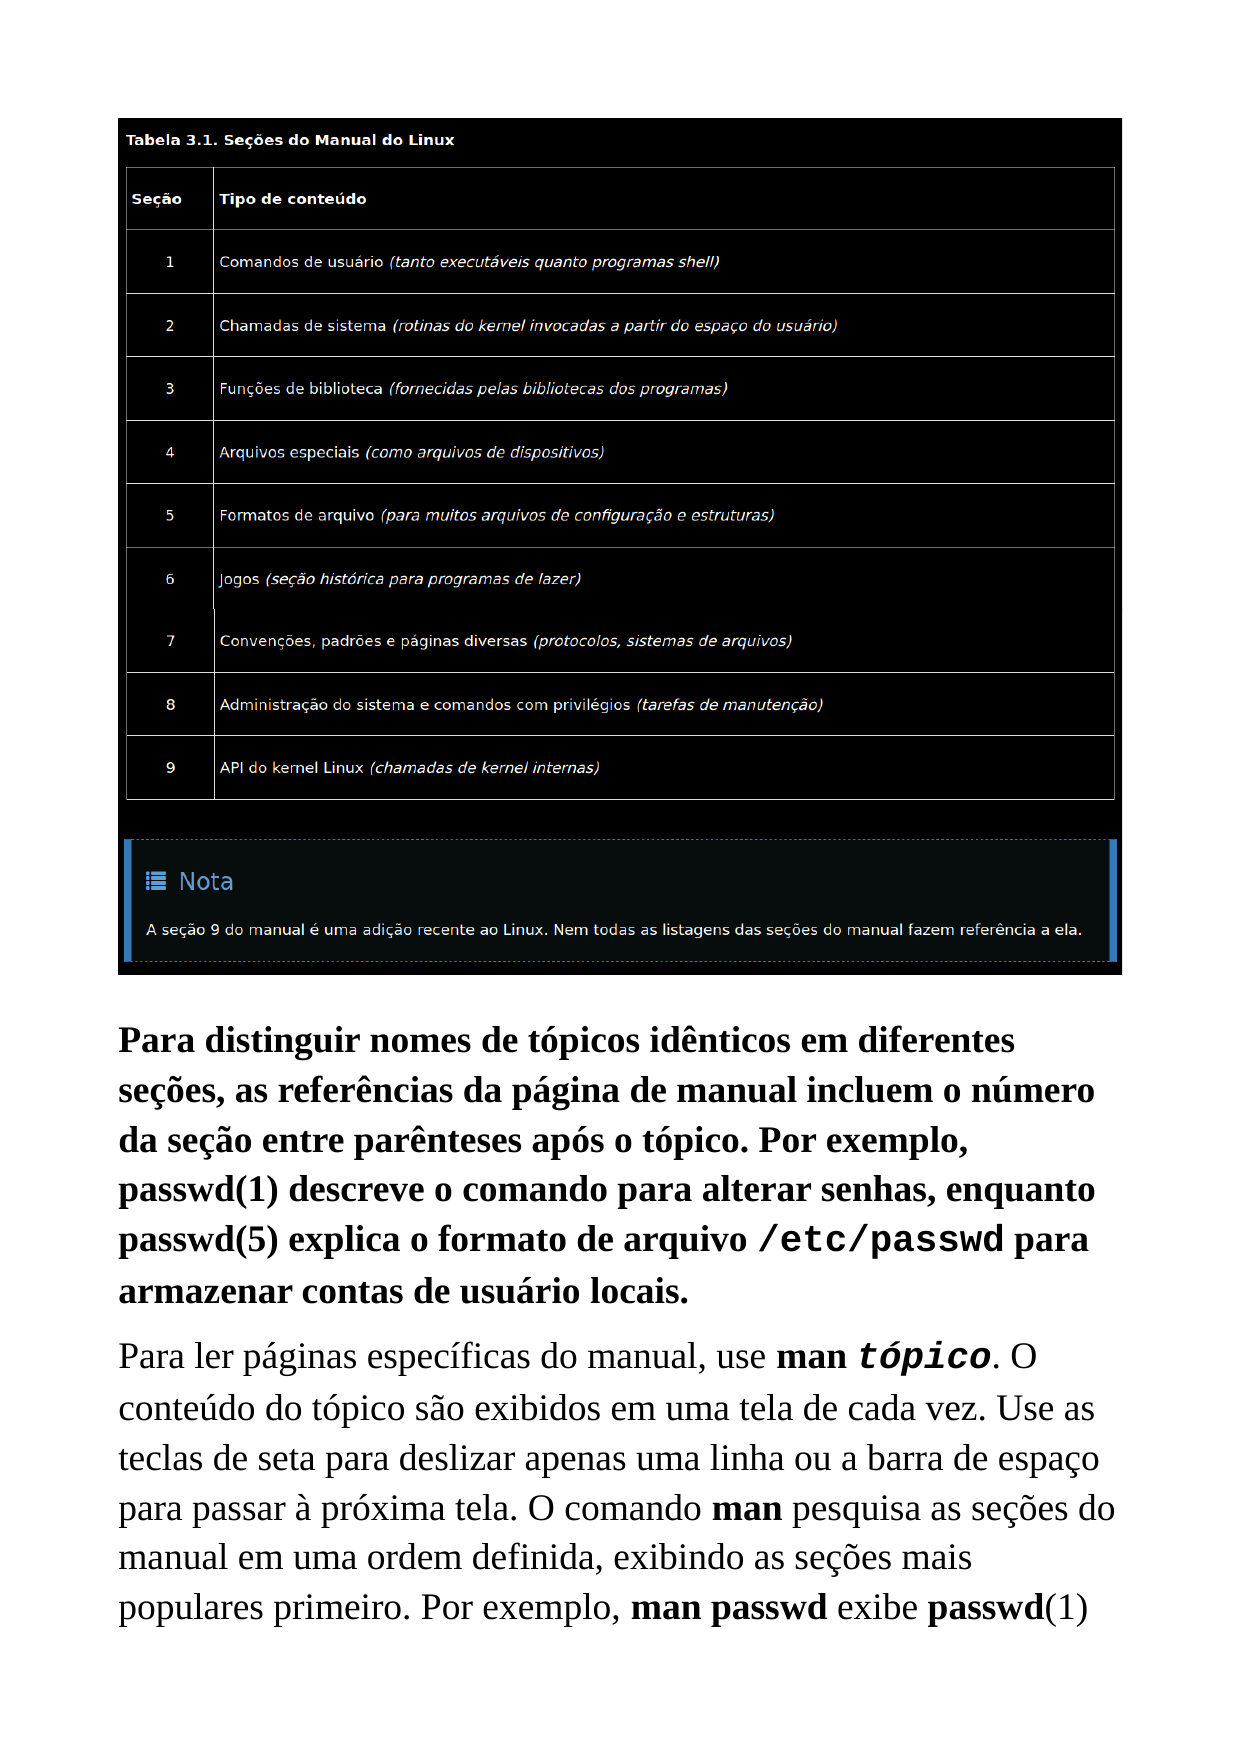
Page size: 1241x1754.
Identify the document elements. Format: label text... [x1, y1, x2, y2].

text Para distinguir nomes de tópicos idênticos em diferentes seções, as referências da página de manual incluem o número da seção entre parênteses após o tópico. Por exemplo, passwd(1) descreve o comando para alterar senhas, enquanto passwd(5) explica o formato de arquivo /etc/passwd para armazenar contas de usuário locais. [118, 1018, 1122, 1312]
text Para ler páginas específicas do manual, use man tópico. O conteúdo do tópico são exibidos em uma tela de cada vez. Use as teclas de seta para deslizar apenas uma linha ou a barra de espaço para passar à próxima tela. O comando man pesquisa as seções do manual em uma ordem definida, exibindo as seções mais populares primeiro. Por exemplo, man passwd exibe passwd(1) [118, 1333, 1122, 1627]
picture [118, 118, 1123, 975]
